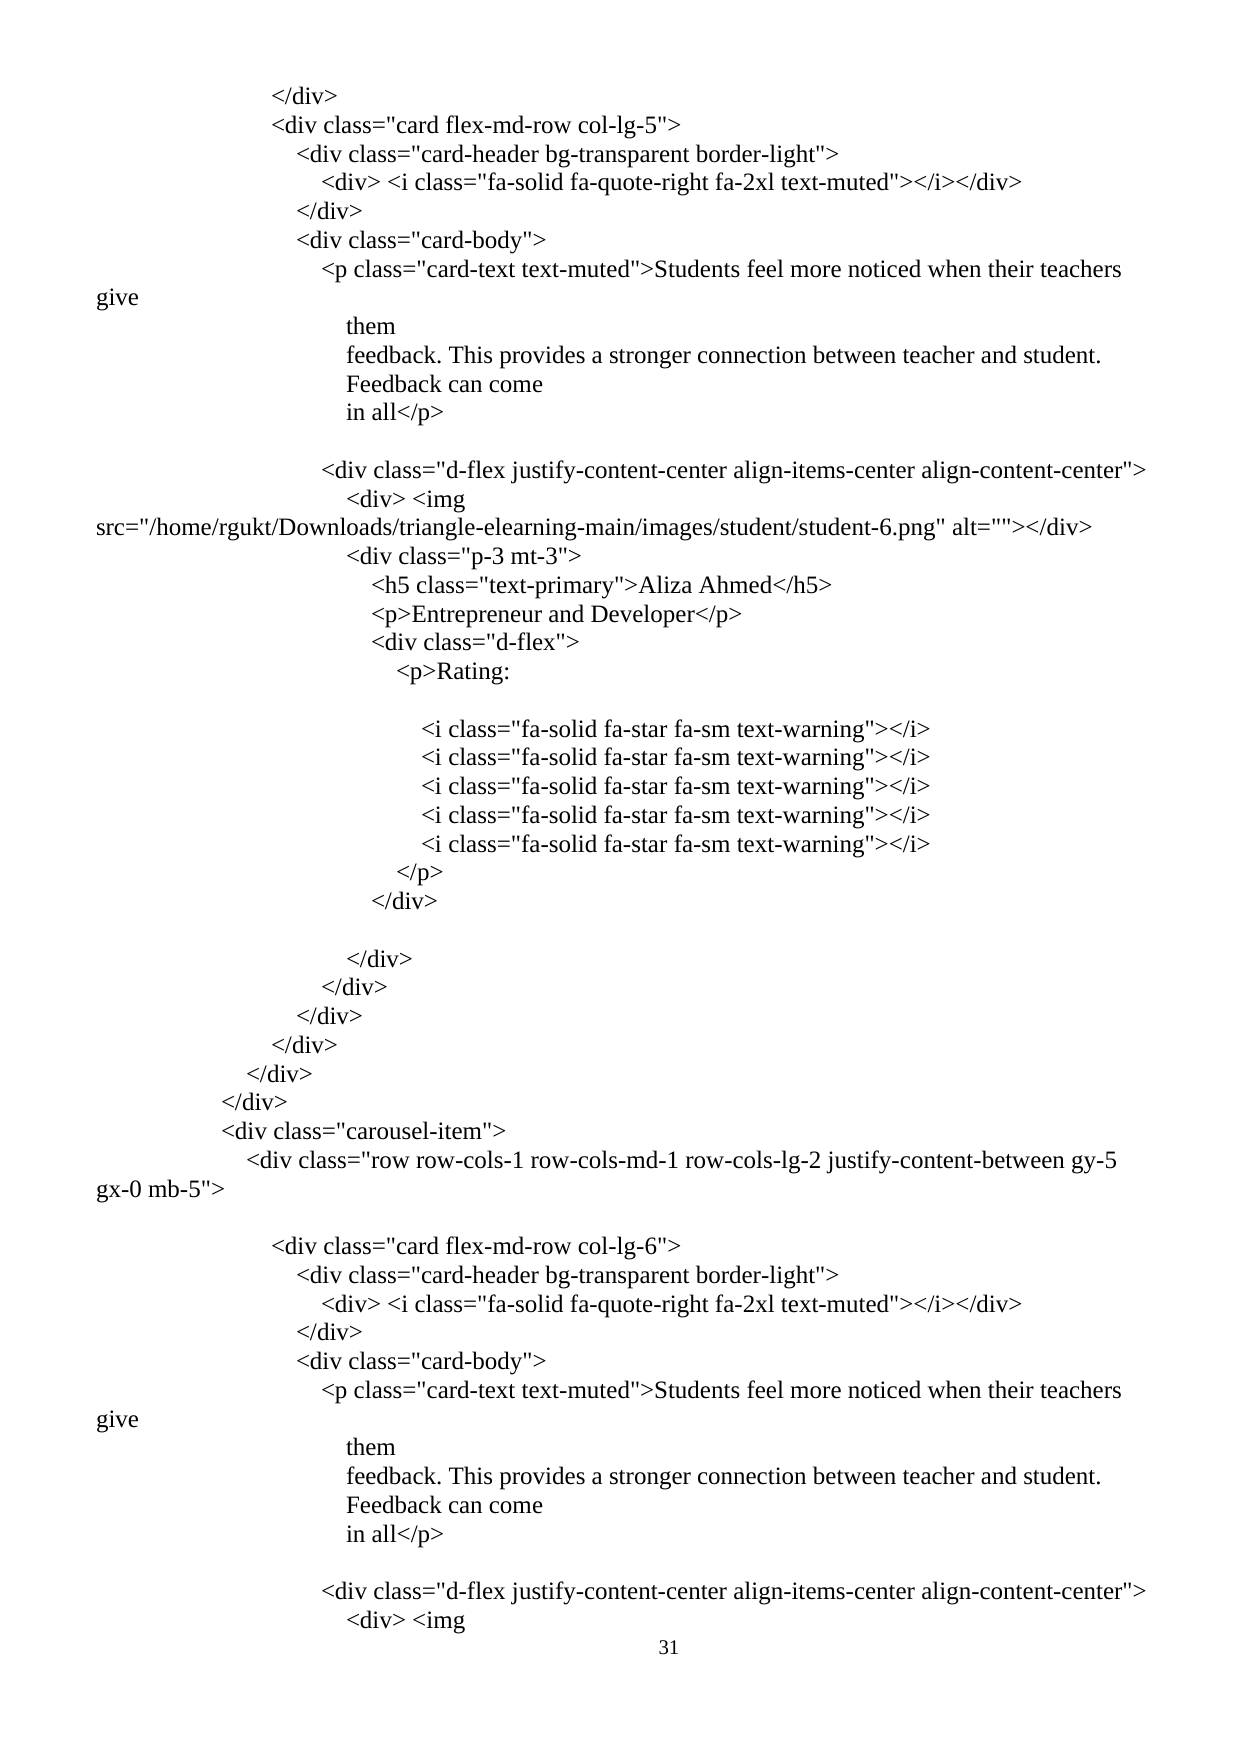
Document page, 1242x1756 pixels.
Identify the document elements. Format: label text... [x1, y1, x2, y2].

text them [96, 311, 1152, 340]
text <div> <i class="fa-solid fa-quote-right fa-2xl text-muted"></i></div> [96, 167, 1152, 196]
text feedback. This provides a stronger connection between teacher and student. [96, 340, 1152, 369]
text <i class="fa-solid fa-star fa-sm text-warning"></i> [96, 771, 1152, 800]
text </div> [96, 886, 1152, 915]
text <div> <img [96, 1605, 1152, 1634]
text <i class="fa-solid fa-star fa-sm text-warning"></i> [96, 742, 1152, 771]
text them [96, 1432, 1152, 1461]
text <div class="card flex-md-row col-lg-5"> [96, 110, 1152, 139]
text </div> [96, 1030, 1152, 1059]
text <p>Entrepreneur and Developer</p> [96, 599, 1152, 627]
text </div> [96, 944, 1152, 972]
text <p class="card-text text-muted">Students feel more noticed when their teachers give [96, 254, 1152, 311]
text </div> [96, 1087, 1152, 1116]
text </p> [96, 857, 1152, 886]
text <p class="card-text text-muted">Students feel more noticed when their teachers give [96, 1375, 1152, 1432]
text Feedback can come [96, 369, 1152, 397]
text <i class="fa-solid fa-star fa-sm text-warning"></i> [96, 800, 1152, 829]
text <div> <img src="/home/rgukt/Downloads/triangle-elearning-main/images/student/student-6.png" alt=""></div> [96, 484, 1152, 541]
text </div> [96, 81, 1152, 110]
text </div> [96, 196, 1152, 225]
text <p>Rating: [96, 656, 1152, 685]
text <div class="d-flex"> [96, 627, 1152, 656]
text <i class="fa-solid fa-star fa-sm text-warning"></i> [96, 829, 1152, 857]
text </div> [96, 1059, 1152, 1087]
text <div class="carousel-item"> [96, 1116, 1152, 1145]
text <div class="card-header bg-transparent border-light"> [96, 1260, 1152, 1289]
text <div class="card-body"> [96, 1346, 1152, 1375]
text <div class="d-flex justify-content-center align-items-center align-content-center"> [96, 1576, 1152, 1605]
text <div class="row row-cols-1 row-cols-md-1 row-cols-lg-2 justify-content-between gy-5 gx-0 mb-5"> [96, 1145, 1152, 1202]
text in all</p> [96, 397, 1152, 426]
text <div class="card flex-md-row col-lg-6"> [96, 1231, 1152, 1260]
text <i class="fa-solid fa-star fa-sm text-warning"></i> [96, 714, 1152, 742]
text <div> <i class="fa-solid fa-quote-right fa-2xl text-muted"></i></div> [96, 1289, 1152, 1317]
text </div> [96, 1001, 1152, 1030]
text <div class="d-flex justify-content-center align-items-center align-content-center"> [96, 455, 1152, 484]
text <div class="p-3 mt-3"> [96, 541, 1152, 570]
text Feedback can come [96, 1490, 1152, 1519]
text <div class="card-header bg-transparent border-light"> [96, 139, 1152, 167]
text in all</p> [96, 1519, 1152, 1547]
text feedback. This provides a stronger connection between teacher and student. [96, 1461, 1152, 1490]
text <h5 class="text-primary">Aliza Ahmed</h5> [96, 570, 1152, 599]
text </div> [96, 1317, 1152, 1346]
text </div> [96, 972, 1152, 1001]
text <div class="card-body"> [96, 225, 1152, 254]
